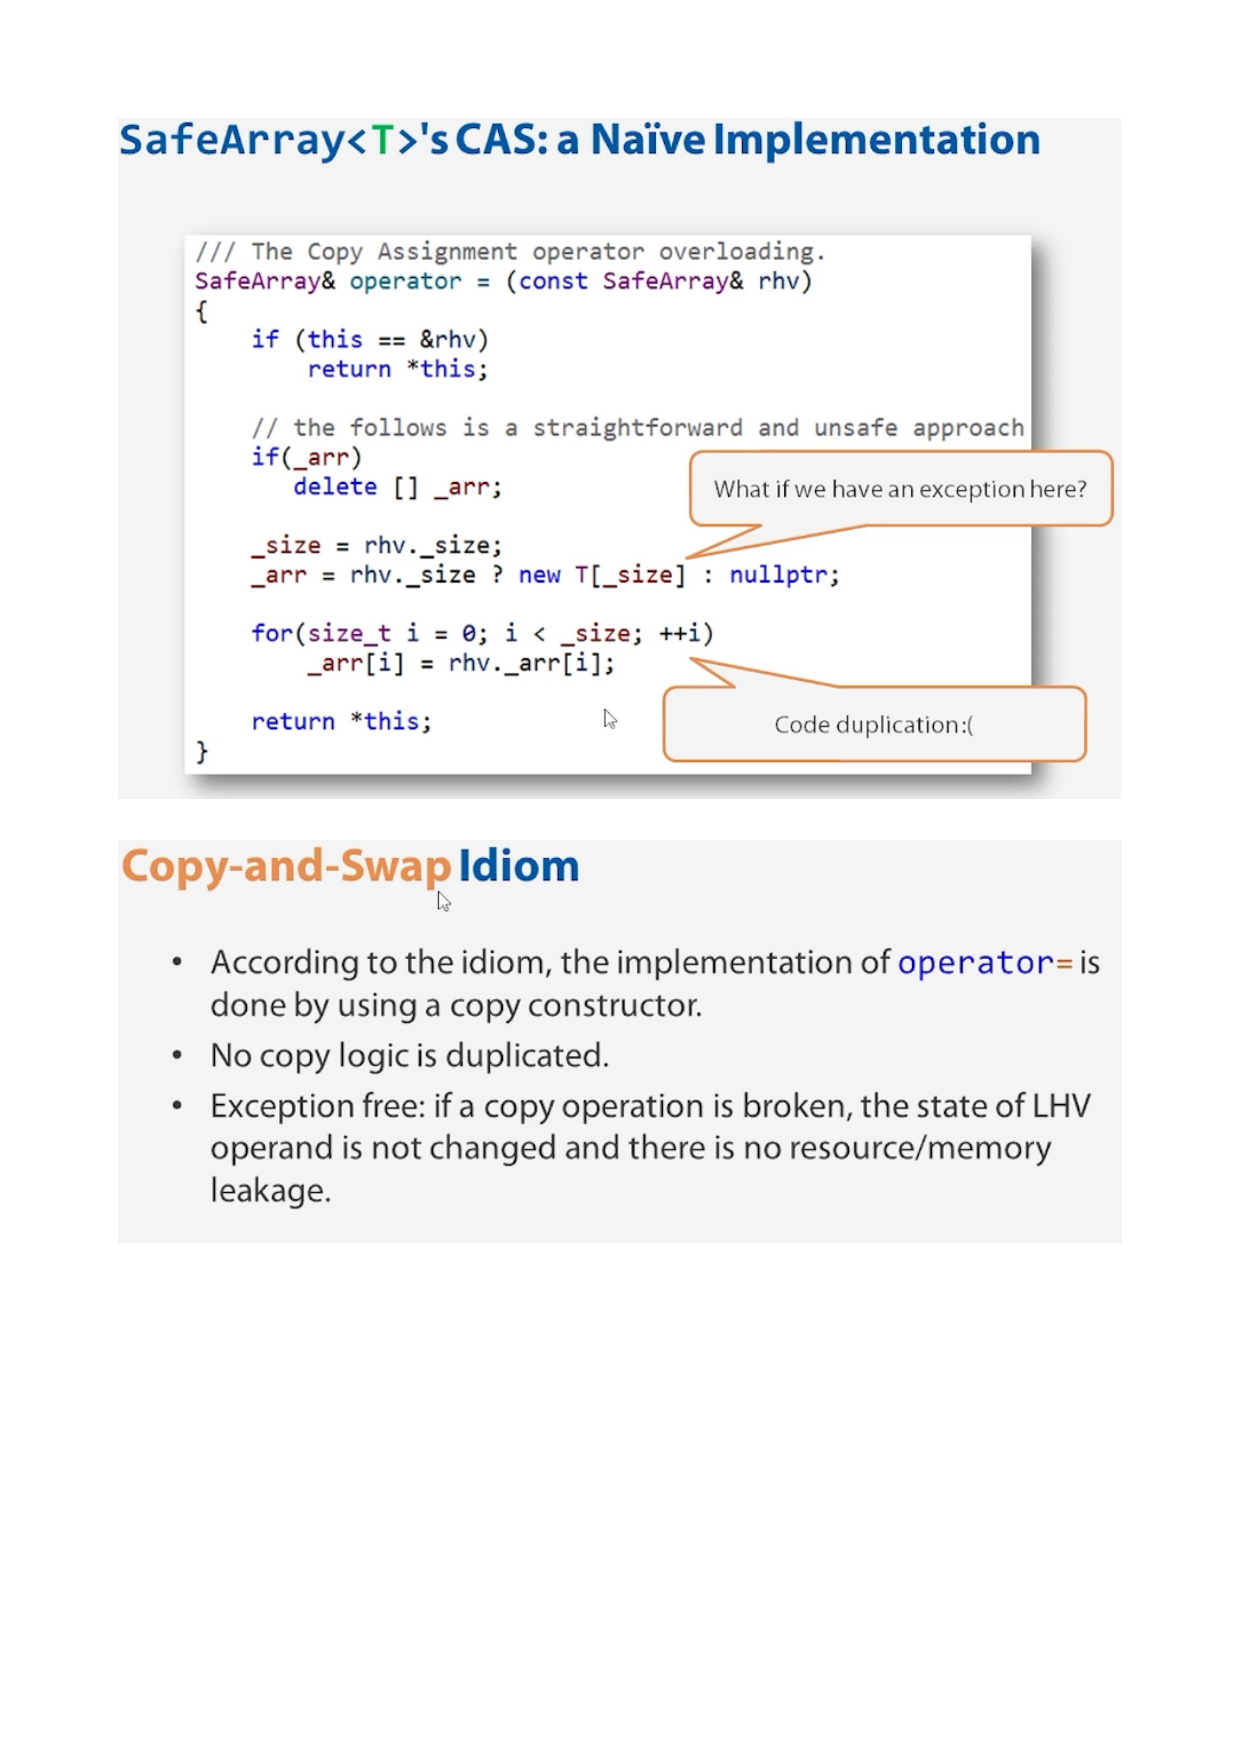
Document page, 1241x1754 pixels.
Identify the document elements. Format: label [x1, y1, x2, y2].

picture [118, 118, 1123, 799]
picture [118, 840, 1123, 1243]
